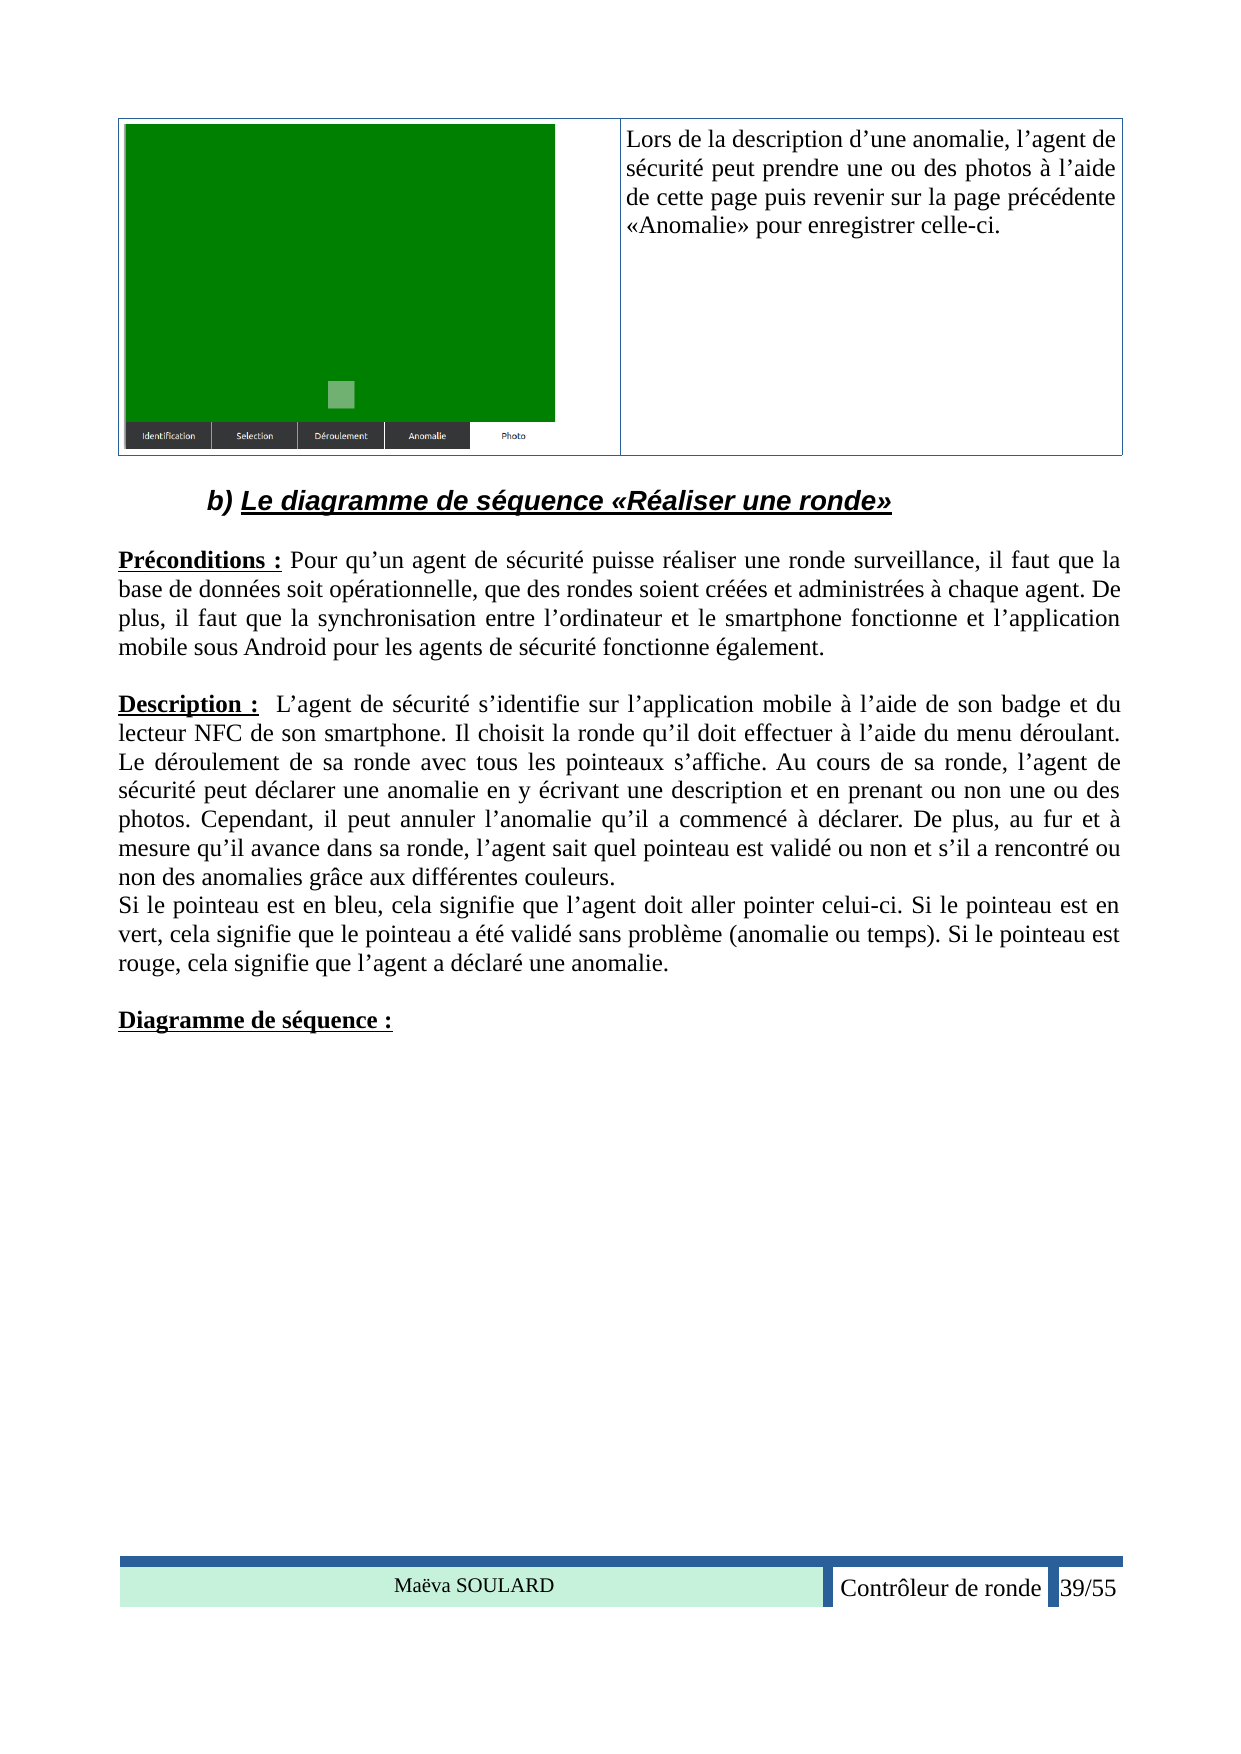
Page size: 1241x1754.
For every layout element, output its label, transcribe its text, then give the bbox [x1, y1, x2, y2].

subtitle Le diagramme de séquence «Réaliser une ronde» [118, 484, 1122, 516]
text Description : L’agent de sécurité s’identifie sur l’application mobile à l’aide de son badge et du lecteur NFC de son smartphone. Il choisit la ronde qu’il doit effectuer à l’aide du menu déroulant. Le déroulement de sa ronde avec tous les pointeaux s’affiche. Au cours de sa ronde, l’agent de sécurité peut déclarer une anomalie en y écrivant une description et en prenant ou non une ou des photos. Cependant, il peut annuler l’anomalie qu’il a commencé à déclarer. De plus, au fur et à mesure qu’il avance dans sa ronde, l’agent sait quel pointeau est validé ou non et s’il a rencontré ou non des anomalies grâce aux différentes couleurs. [118, 689, 1122, 891]
text Préconditions : Pour qu’un agent de sécurité puisse réaliser une ronde surveillance, il faut que la base de données soit opérationnelle, que des rondes soient créées et administrées à chaque agent. De plus, il faut que la synchronisation entre l’ordinateur et le smartphone fonctionne et l’application mobile sous Android pour les agents de sécurité fonctionne également. [118, 546, 1122, 661]
table_cell Lors de la description d’une anomalie, l’agent de sécurité peut prendre une ou des photos à l’aide de cette page puis revenir sur la page précédente «Anomalie» pour enregistrer celle-ci. [621, 119, 1122, 454]
table_cell [119, 119, 620, 454]
text Diagramme de séquence : [118, 1006, 1122, 1034]
text Si le pointeau est en bleu, cela signifie que l’agent doit aller pointer celui-ci. Si le pointeau est en vert, cela signifie que le pointeau a été validé sans problème (anomalie ou temps). Si le pointeau est rouge, cela signifie que l’agent a déclaré une anomalie. [118, 891, 1122, 977]
picture [123, 124, 555, 449]
